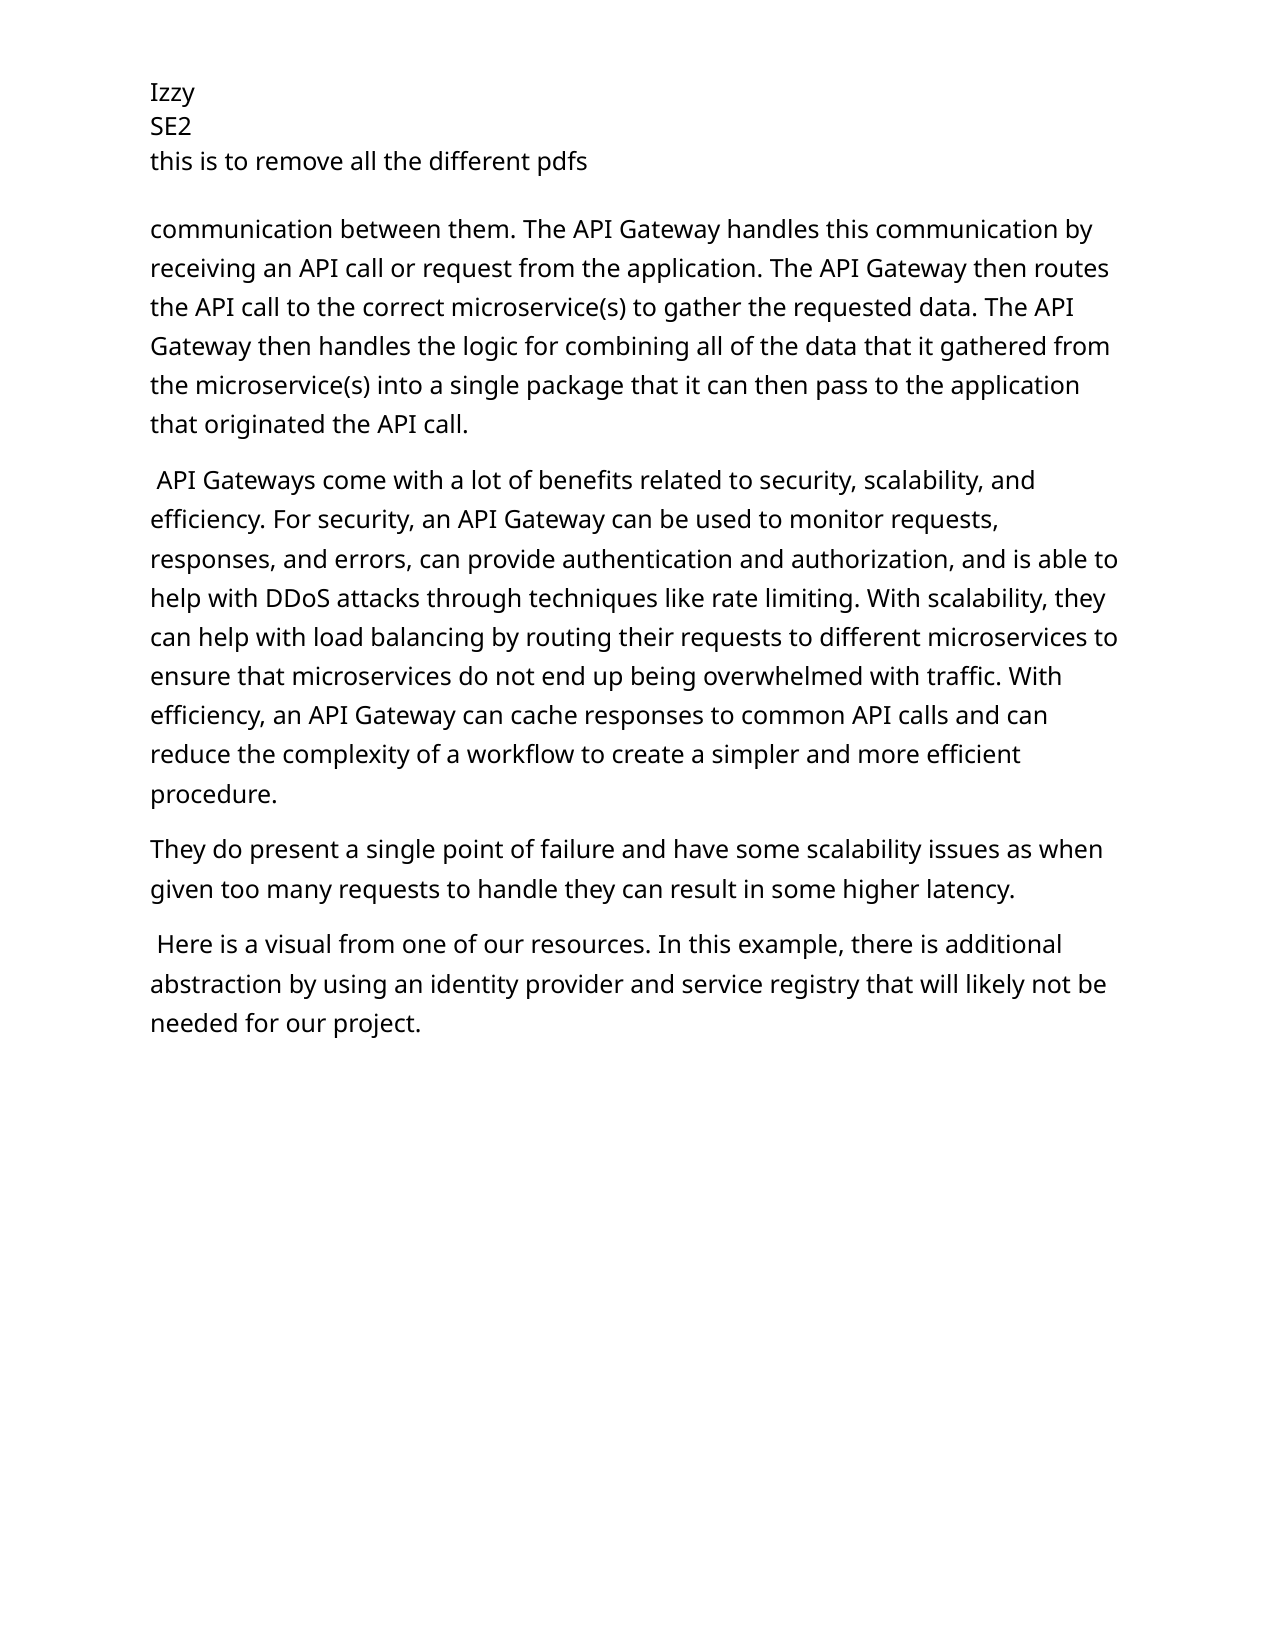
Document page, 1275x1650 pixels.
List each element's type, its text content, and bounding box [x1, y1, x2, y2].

text API Gateways come with a lot of benefits related to security, scalability, and efficiency. For security, an API Gateway can be used to monitor requests, responses, and errors, can provide authentication and authorization, and is able to help with DDoS attacks through techniques like rate limiting. With scalability, they can help with load balancing by routing their requests to different microservices to ensure that microservices do not end up being overwhelmed with traffic. With efficiency, an API Gateway can cache responses to common API calls and can reduce the complexity of a workflow to create a simpler and more efficient procedure. [150, 463, 1125, 810]
text communication between them. The API Gateway handles this communication by receiving an API call or request from the application. The API Gateway then routes the API call to the correct microservice(s) to gather the requested data. The API Gateway then handles the logic for combining all of the data that it gathered from the microservice(s) into a single package that it can then pass to the application that originated the API call. [150, 211, 1125, 441]
text They do present a single point of failure and have some scalability issues as when given too many requests to handle they can result in some higher latency. [150, 832, 1125, 905]
text Here is a visual from one of our resources. In this example, there is additional abstraction by using an identity provider and service registry that will likely not be needed for our project. [150, 927, 1125, 1039]
